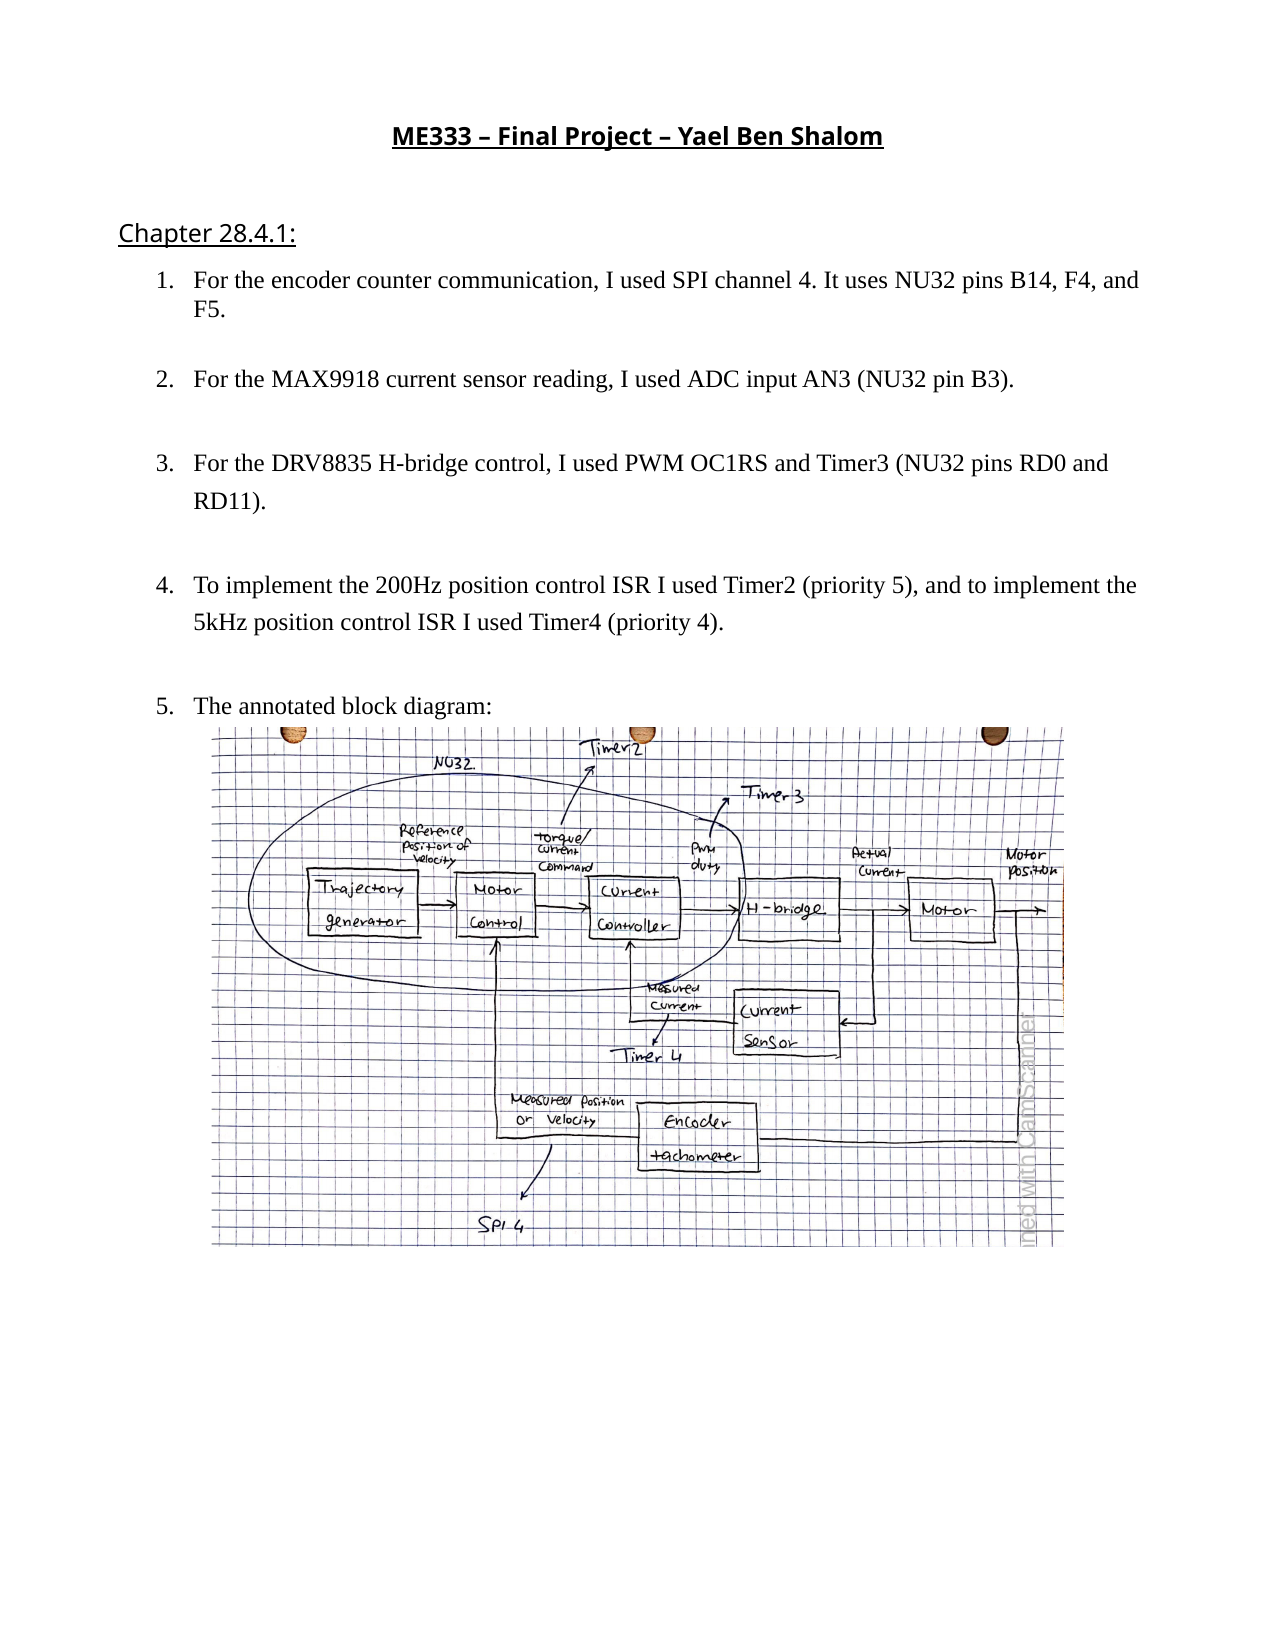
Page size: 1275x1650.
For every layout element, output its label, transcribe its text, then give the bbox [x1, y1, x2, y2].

list For the MAX9918 current sensor reading, I used ADC input AN3 (NU32 pin B3). [156, 364, 1157, 393]
text ME333 – Final Project – Yael Ben Shalom [118, 118, 1157, 152]
list For the DRV8835 H-bridge control, I used PWM OC1RS and Timer3 (NU32 pins RD0 and RD11). [156, 448, 1157, 514]
list The annotated block diagram: [156, 691, 1157, 720]
text Chapter 28.4.1: [118, 216, 1157, 250]
picture [213, 727, 1064, 1247]
list To implement the 200Hz position control ISR I used Timer2 (priority 5), and to implement the 5kHz position control ISR I used Timer4 (priority 4). [156, 570, 1157, 636]
list For the encoder counter communication, I used SPI channel 4. It uses NU32 pins B14, F4, and F5. [156, 265, 1157, 322]
